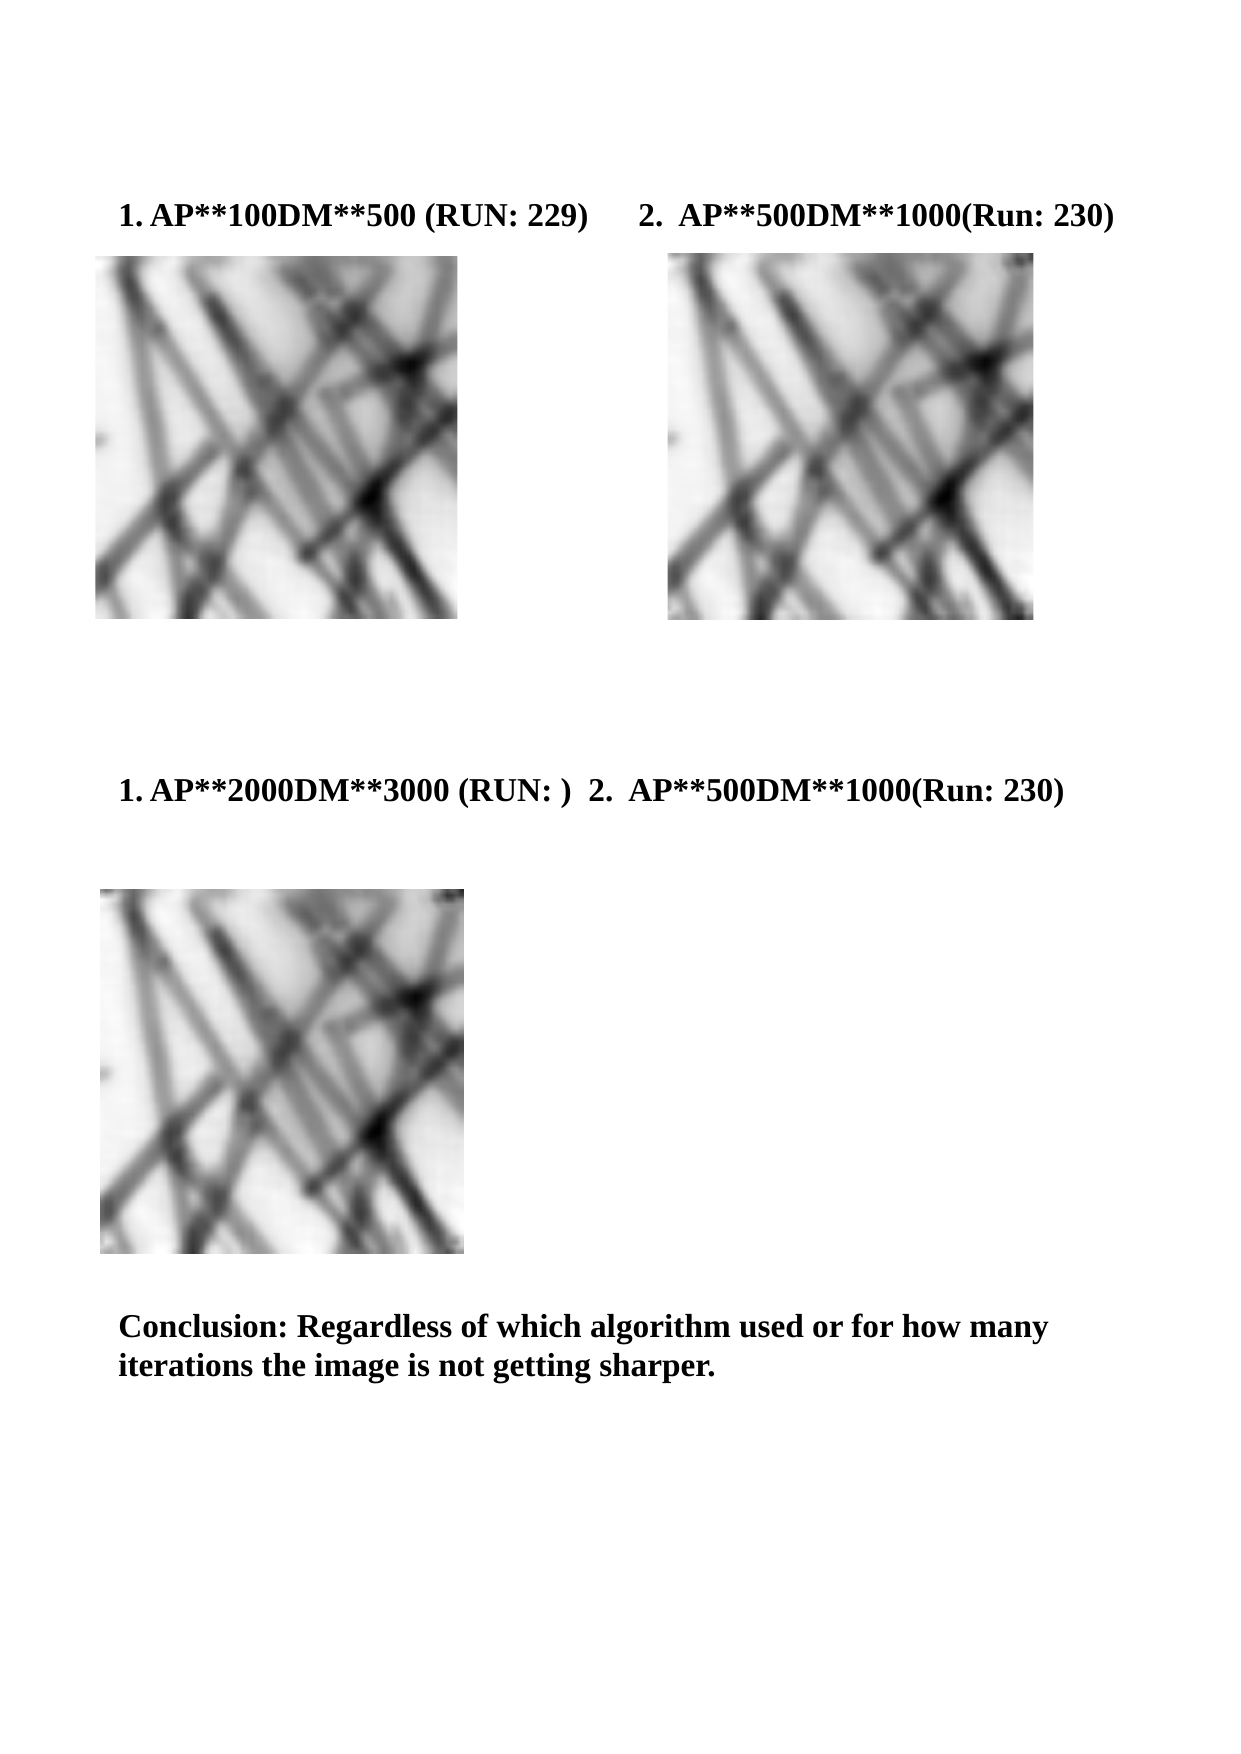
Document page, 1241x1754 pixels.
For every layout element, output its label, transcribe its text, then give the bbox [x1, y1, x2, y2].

text 1. AP**100DM**500 (RUN: 229) 2. AP**500DM**1000(Run: 230) [118, 195, 1122, 233]
picture [95, 256, 458, 619]
picture [667, 253, 1034, 620]
picture [100, 889, 464, 1254]
text 1. AP**2000DM**3000 (RUN: ) 2. AP**500DM**1000(Run: 230) [118, 770, 1122, 808]
text Conclusion: Regardless of which algorithm used or for how many iterations the image is not getting sharper. [118, 1306, 1122, 1383]
